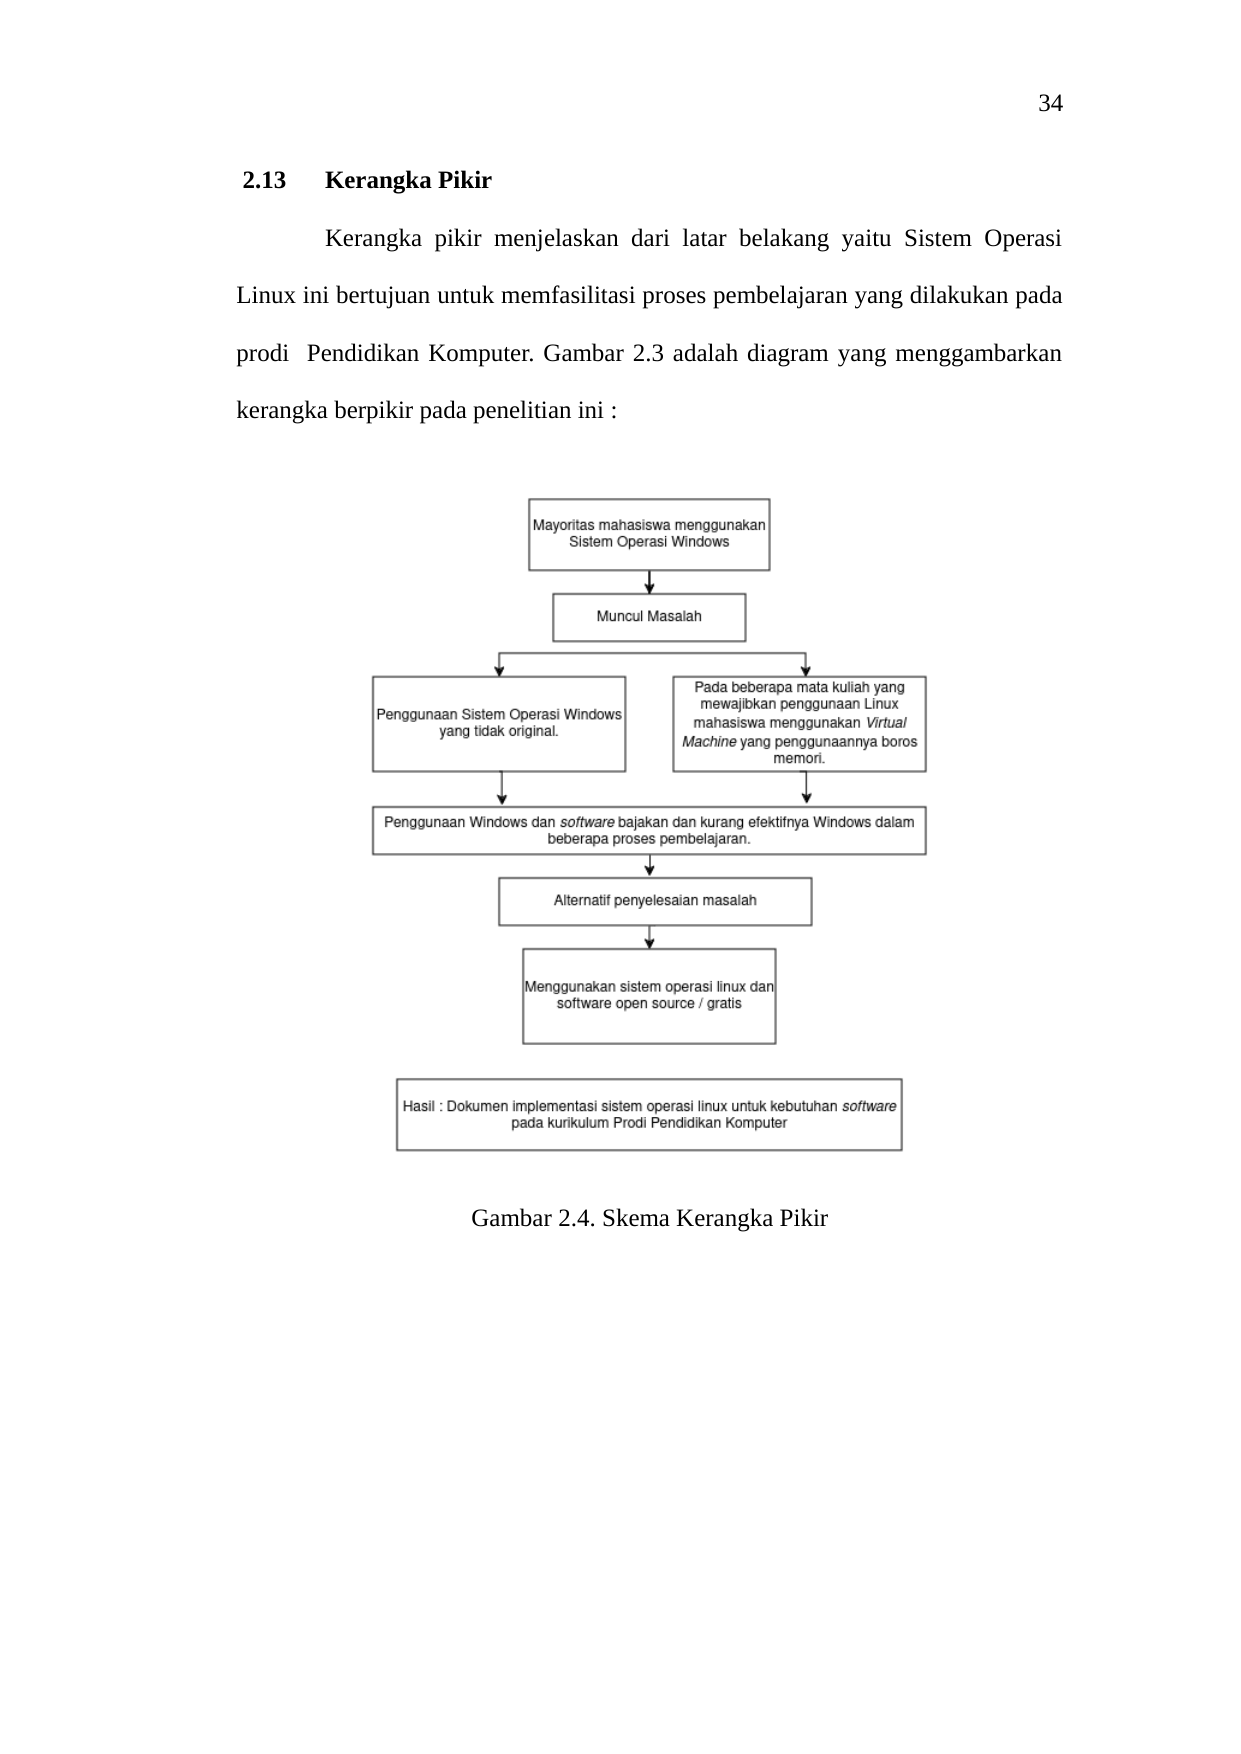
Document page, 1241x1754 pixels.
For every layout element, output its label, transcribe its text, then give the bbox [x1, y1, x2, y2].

subtitle Kerangka Pikir [236, 165, 1063, 194]
text Kerangka pikir menjelaskan dari latar belakang yaitu Sistem Operasi Linux ini bertujuan untuk memfasilitasi proses pembelajaran yang dilakukan pada prodi Pendidikan Komputer. Gambar 2.3 adalah diagram yang menggambarkan kerangka berpikir pada penelitian ini : [236, 223, 1063, 424]
picture [289, 452, 1010, 1174]
text Gambar 2.4. Skema Kerangka Pikir [289, 1174, 1010, 1231]
